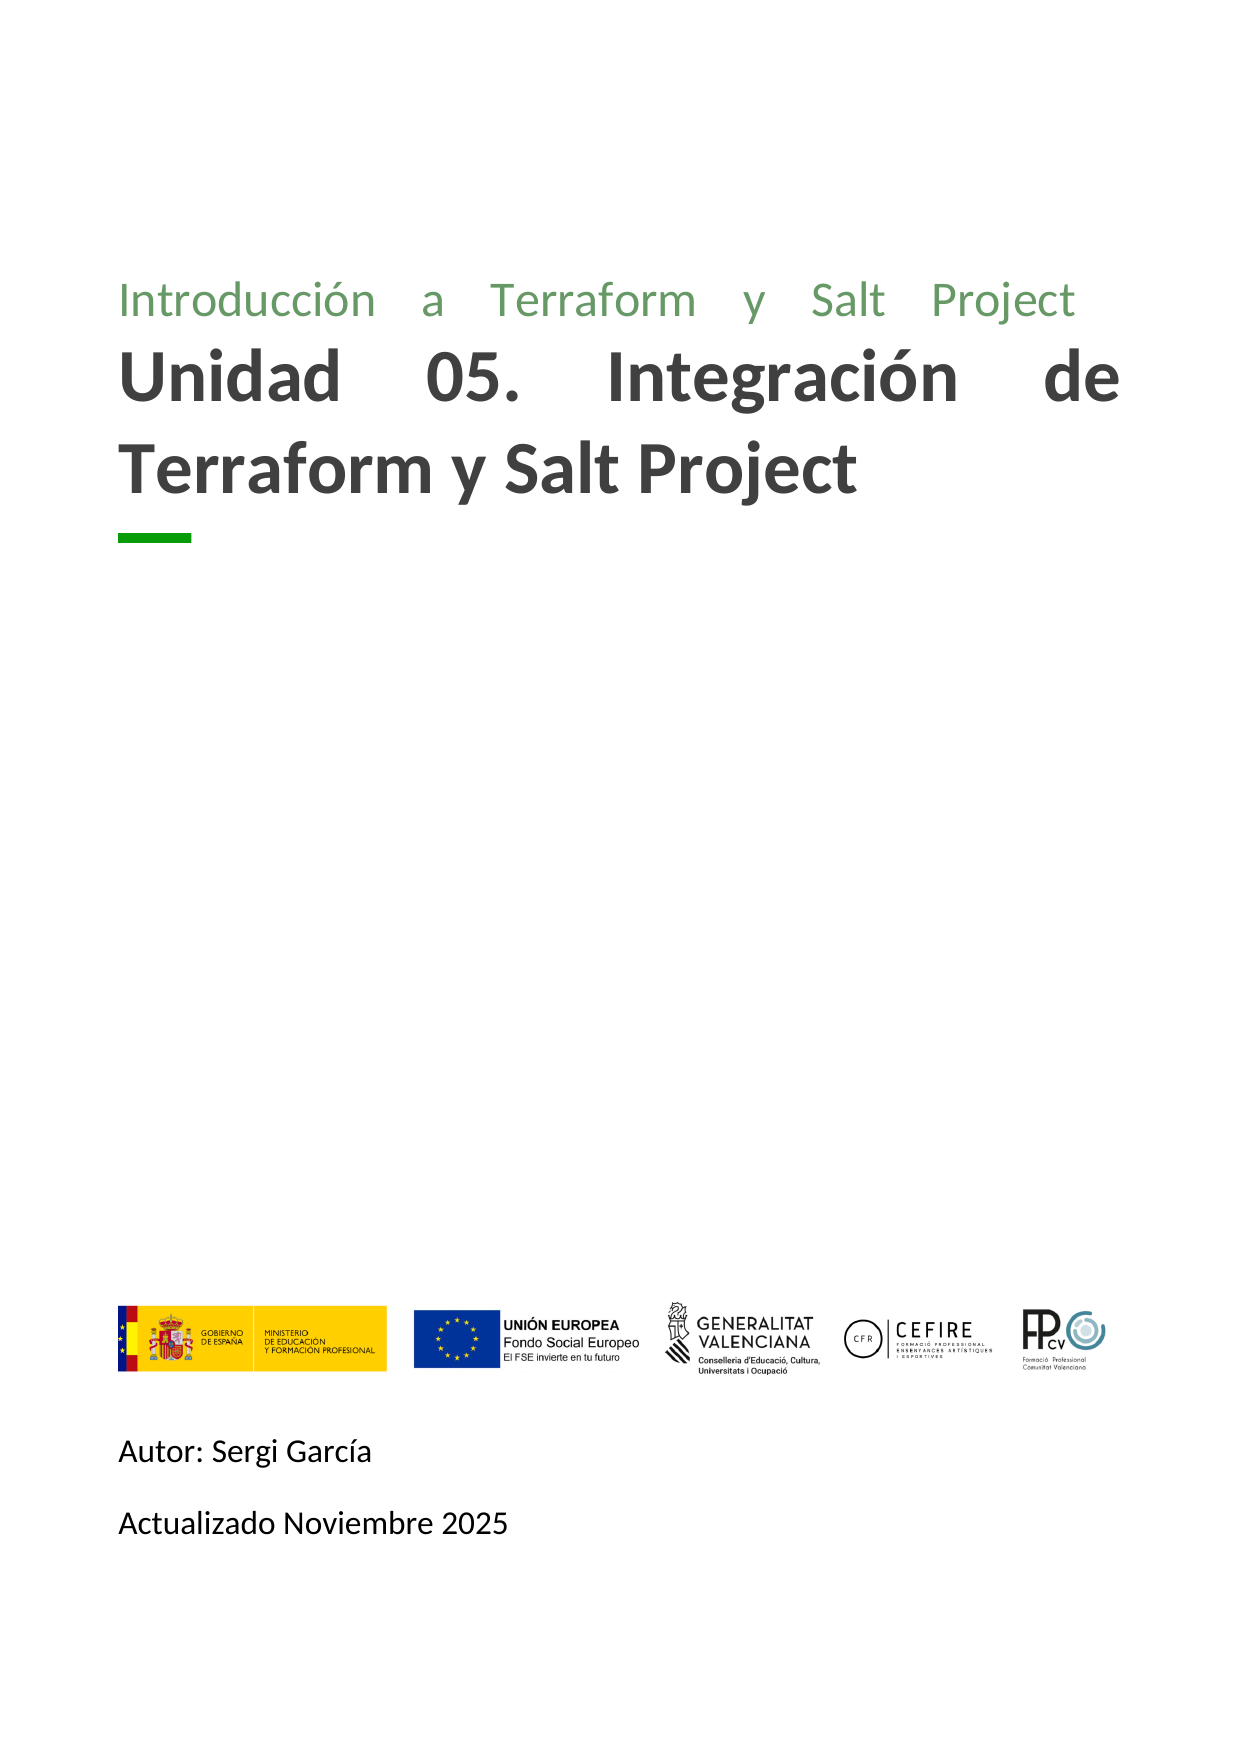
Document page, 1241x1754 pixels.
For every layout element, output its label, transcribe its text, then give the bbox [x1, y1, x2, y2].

text Actualizado Noviembre 2025 [118, 1502, 1122, 1543]
text Autor: Sergi García [118, 1375, 1122, 1471]
picture [118, 533, 192, 543]
picture [118, 1301, 1123, 1375]
title Introducción a Terraform y Salt Project Unidad 05. Integración de Terraform y Salt Project [118, 268, 1122, 512]
